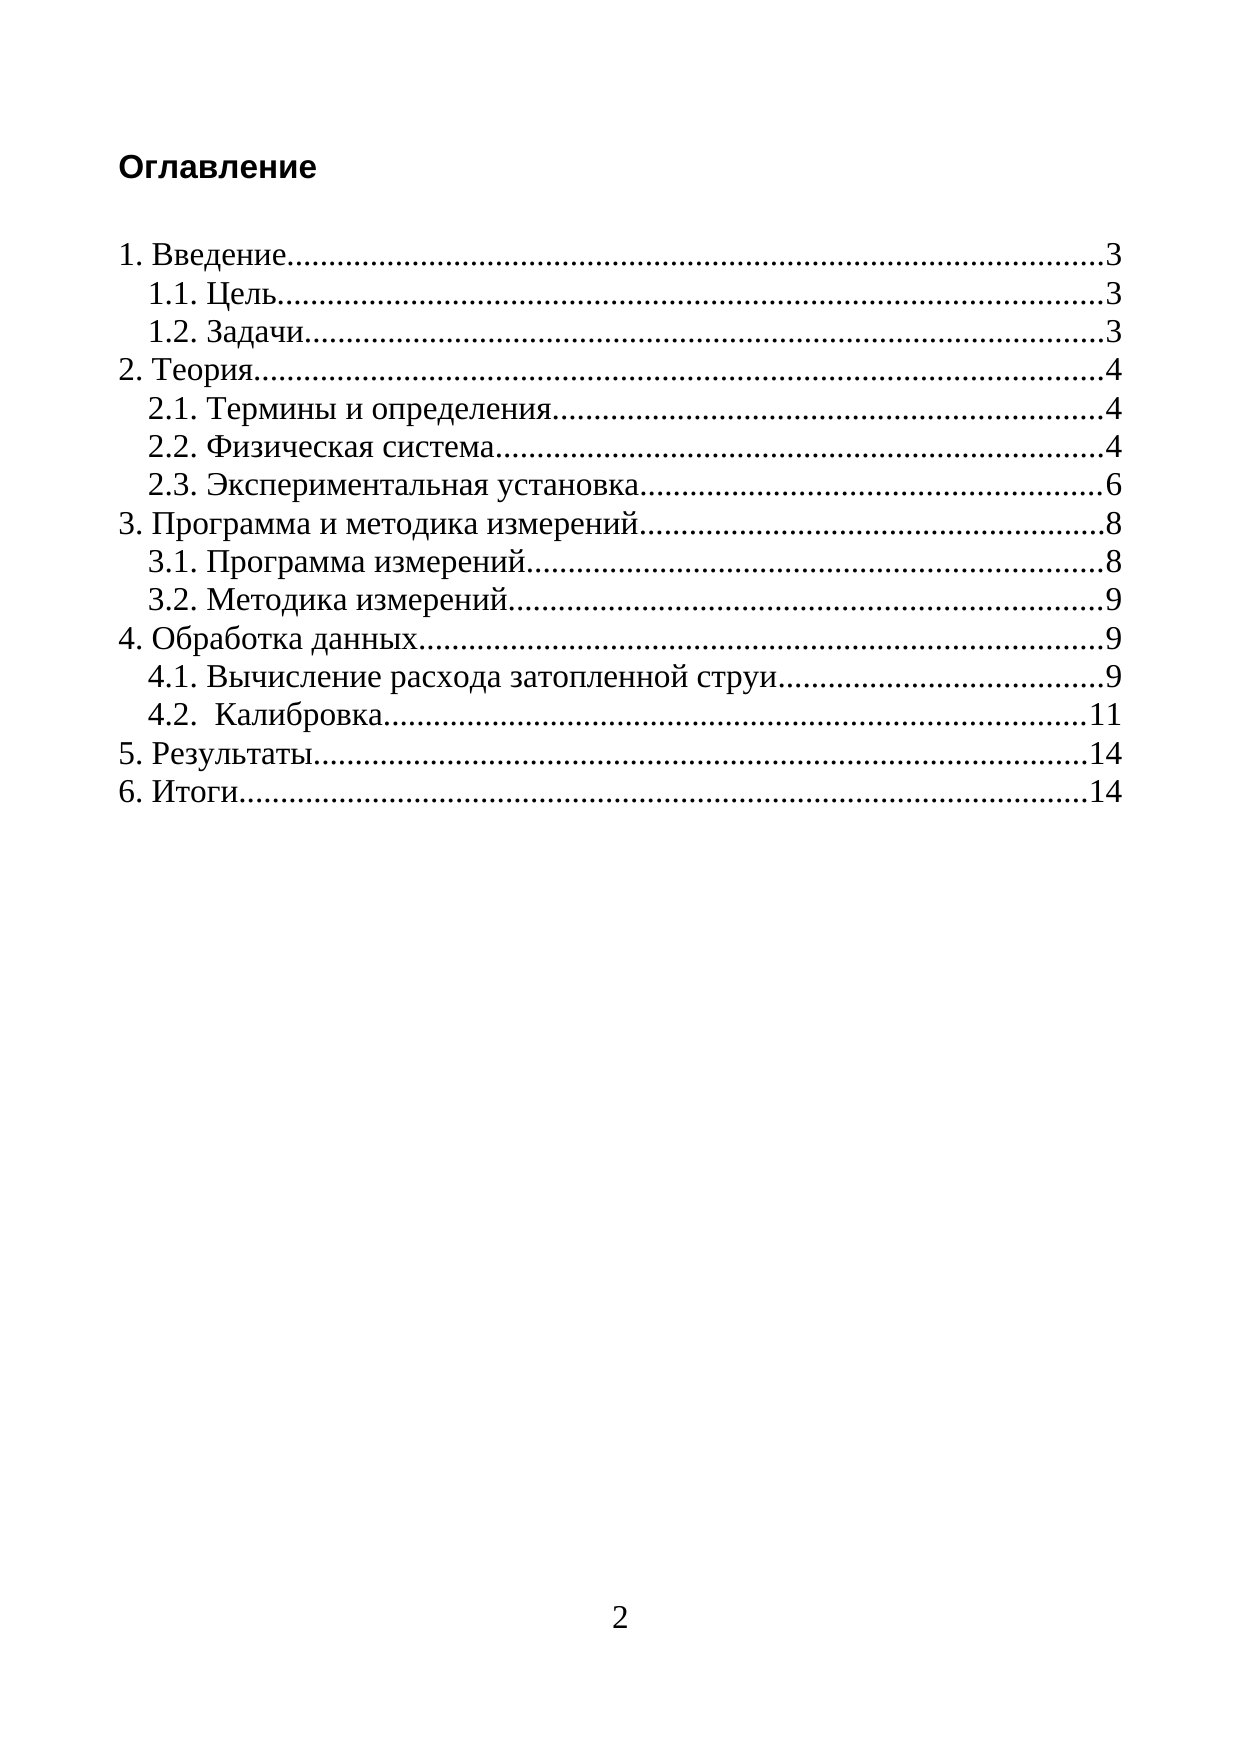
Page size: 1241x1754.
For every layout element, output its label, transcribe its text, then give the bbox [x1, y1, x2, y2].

text 2. Теория 4 [118, 350, 1122, 388]
text 3.2. Методика измерений 9 [148, 580, 1122, 618]
text 1.2. Задачи 3 [148, 311, 1122, 350]
text 6. Итоги 14 [118, 771, 1122, 810]
text 1. Введение 3 [118, 235, 1122, 273]
text 2.3. Экспериментальная установка 6 [148, 465, 1122, 503]
text 3. Программа и методика измерений 8 [118, 503, 1122, 541]
subtitle Оглавление [118, 148, 1122, 186]
text 4.2. Калибровка 11 [148, 695, 1122, 733]
text 5. Результаты 14 [118, 733, 1122, 771]
text 4.1. Вычисление расхода затопленной струи 9 [148, 656, 1122, 695]
text 3.1. Программа измерений 8 [148, 541, 1122, 580]
text 2.1. Термины и определения 4 [148, 388, 1122, 426]
text 2.2. Физическая система 4 [148, 426, 1122, 465]
text 4. Обработка данных 9 [118, 618, 1122, 656]
text 1.1. Цель 3 [148, 273, 1122, 311]
